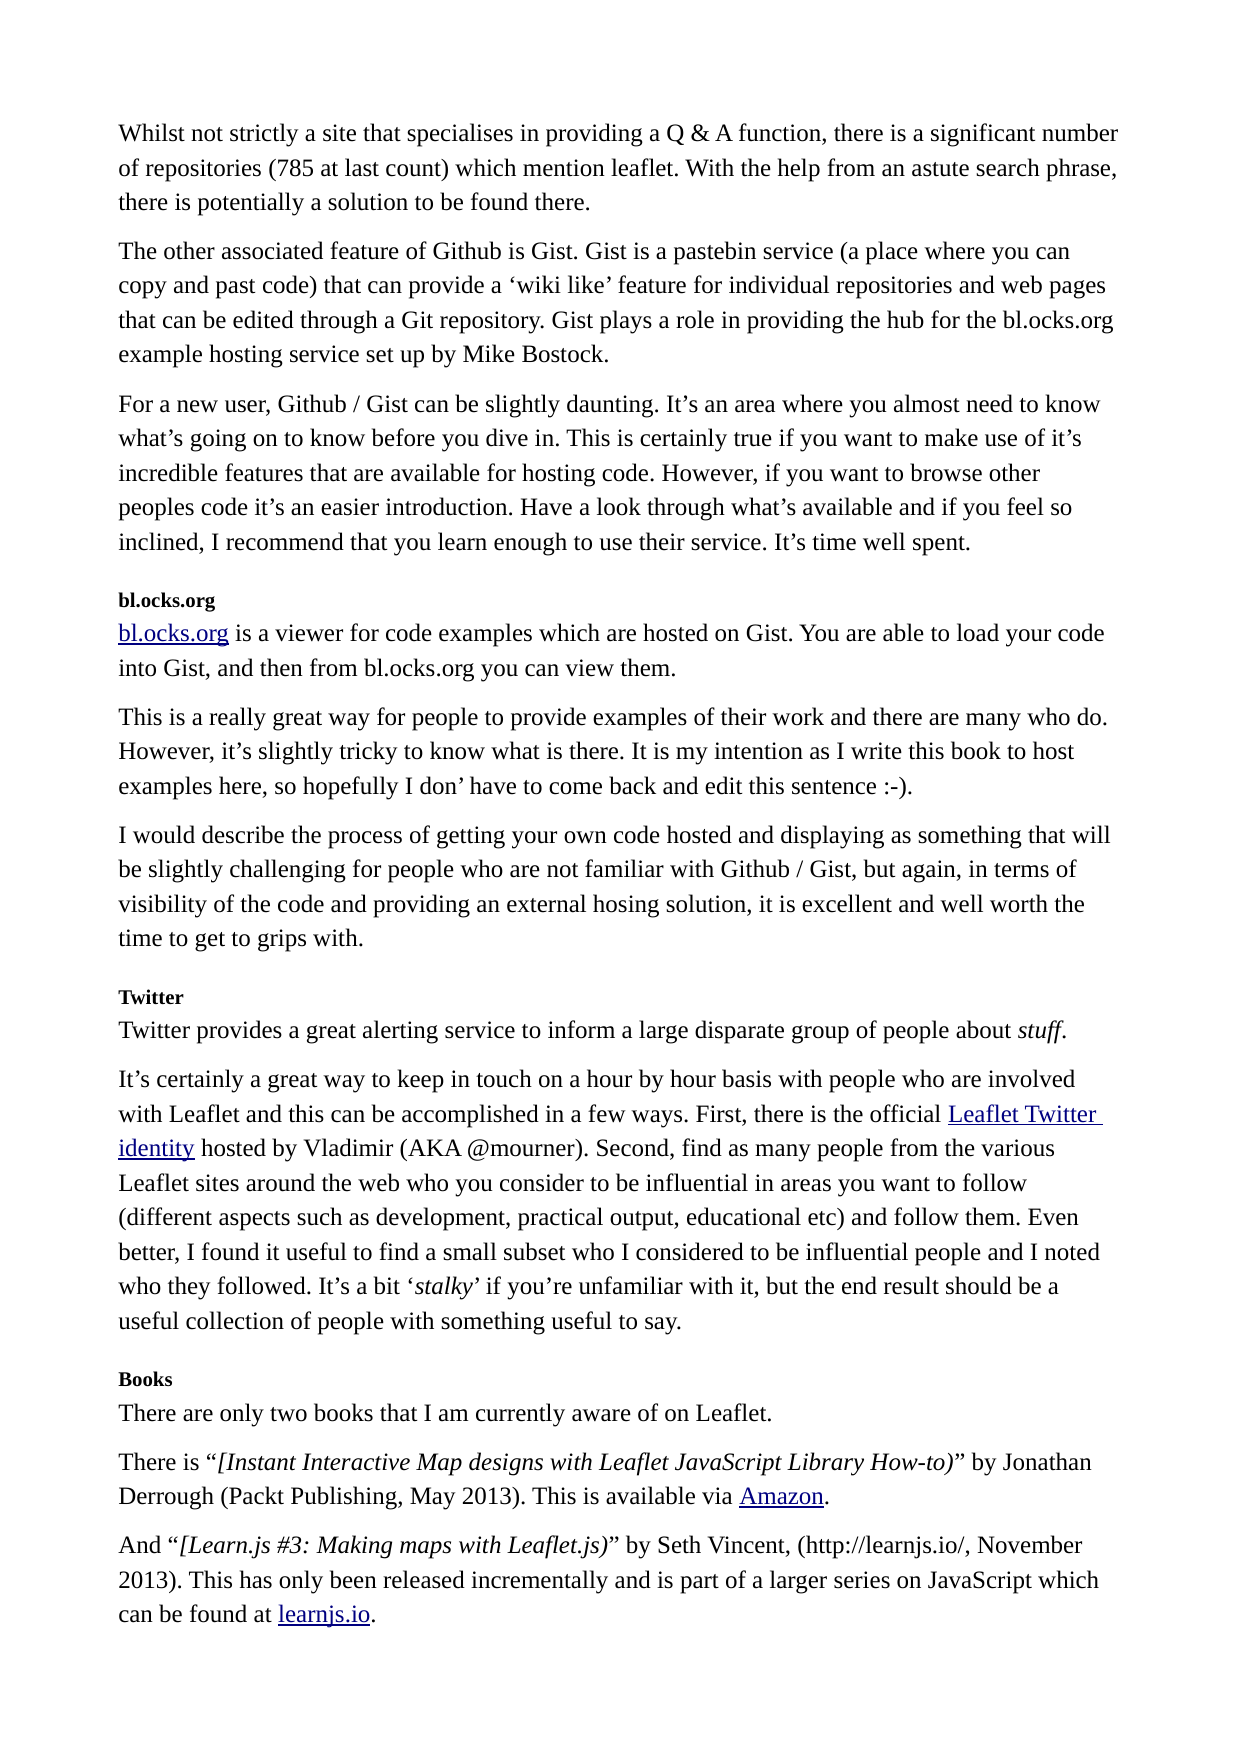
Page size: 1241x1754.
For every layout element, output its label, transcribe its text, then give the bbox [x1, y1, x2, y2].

text bl.ocks.org is a viewer for code examples which are hosted on Gist. You are able to load your code into Gist, and then from bl.ocks.org you can view them. [118, 618, 1122, 682]
text There is “[Instant Interactive Map designs with Leaflet JavaScript Library How-to)” by Jonathan Derrough (Packt Publishing, May 2013). This is available via Amazon. [118, 1447, 1122, 1510]
subtitle bl.ocks.org [118, 588, 1122, 612]
text This is a really great way for people to provide examples of their work and there are many who do. However, it’s slightly tricky to know what is there. It is my intention as I write this book to host examples here, so hopefully I don’ have to come back and edit this sentence :-). [118, 702, 1122, 800]
text It’s certainly a great way to keep in touch on a hour by hour basis with people who are involved with Leaflet and this can be accomplished in a few ways. First, there is the official Leaflet Twitter identity hosted by Vladimir (AKA @mourner). Second, find as many people from the various Leaflet sites around the web who you consider to be influential in areas you want to follow (different aspects such as development, practical output, educational etc) and follow them. Even better, I found it useful to find a small subset who I considered to be influential people and I noted who they followed. It’s a bit ‘stalky’ if you’re unfamiliar with it, but the end result should be a useful collection of people with something useful to say. [118, 1064, 1122, 1334]
text And “[Learn.js #3: Making maps with Leaflet.js)” by Seth Vincent, (http://learnjs.io/, November 2013). This has only been released incrementally and is part of a larger series on JavaScript which can be found at learnjs.io. [118, 1530, 1122, 1628]
text I would describe the process of getting your own code hosted and displaying as something that will be slightly challenging for people who are not familiar with Github / Gist, but again, in terms of visibility of the code and providing an external hosing solution, it is excellent and well worth the time to get to grips with. [118, 820, 1122, 952]
text For a new user, Github / Gist can be slightly daunting. It’s an area where you almost need to know what’s going on to know before you dive in. This is certainly true if you want to make use of it’s incredible features that are available for hosting code. However, if you want to browse other peoples code it’s an easier introduction. Have a look through what’s available and if you feel so inclined, I recommend that you learn enough to use their service. It’s time well spent. [118, 389, 1122, 555]
text Twitter provides a great alerting service to inform a large disparate group of people about stuff. [118, 1015, 1122, 1044]
text There are only two books that I am currently aware of on Leaflet. [118, 1398, 1122, 1426]
text The other associated feature of Github is Gist. Gist is a pastebin service (a place where you can copy and past code) that can provide a ‘wiki like’ feature for individual repositories and web pages that can be edited through a Git repository. Gist plays a role in providing the hub for the bl.ocks.org example hosting service set up by Mike Bostock. [118, 236, 1122, 368]
text Whilst not strictly a site that specialises in providing a Q & A function, there is a significant number of repositories (785 at last count) which mention leaflet. With the help from an astute search phrase, there is potentially a solution to be found there. [118, 118, 1122, 216]
subtitle Books [118, 1367, 1122, 1391]
subtitle Twitter [118, 985, 1122, 1009]
